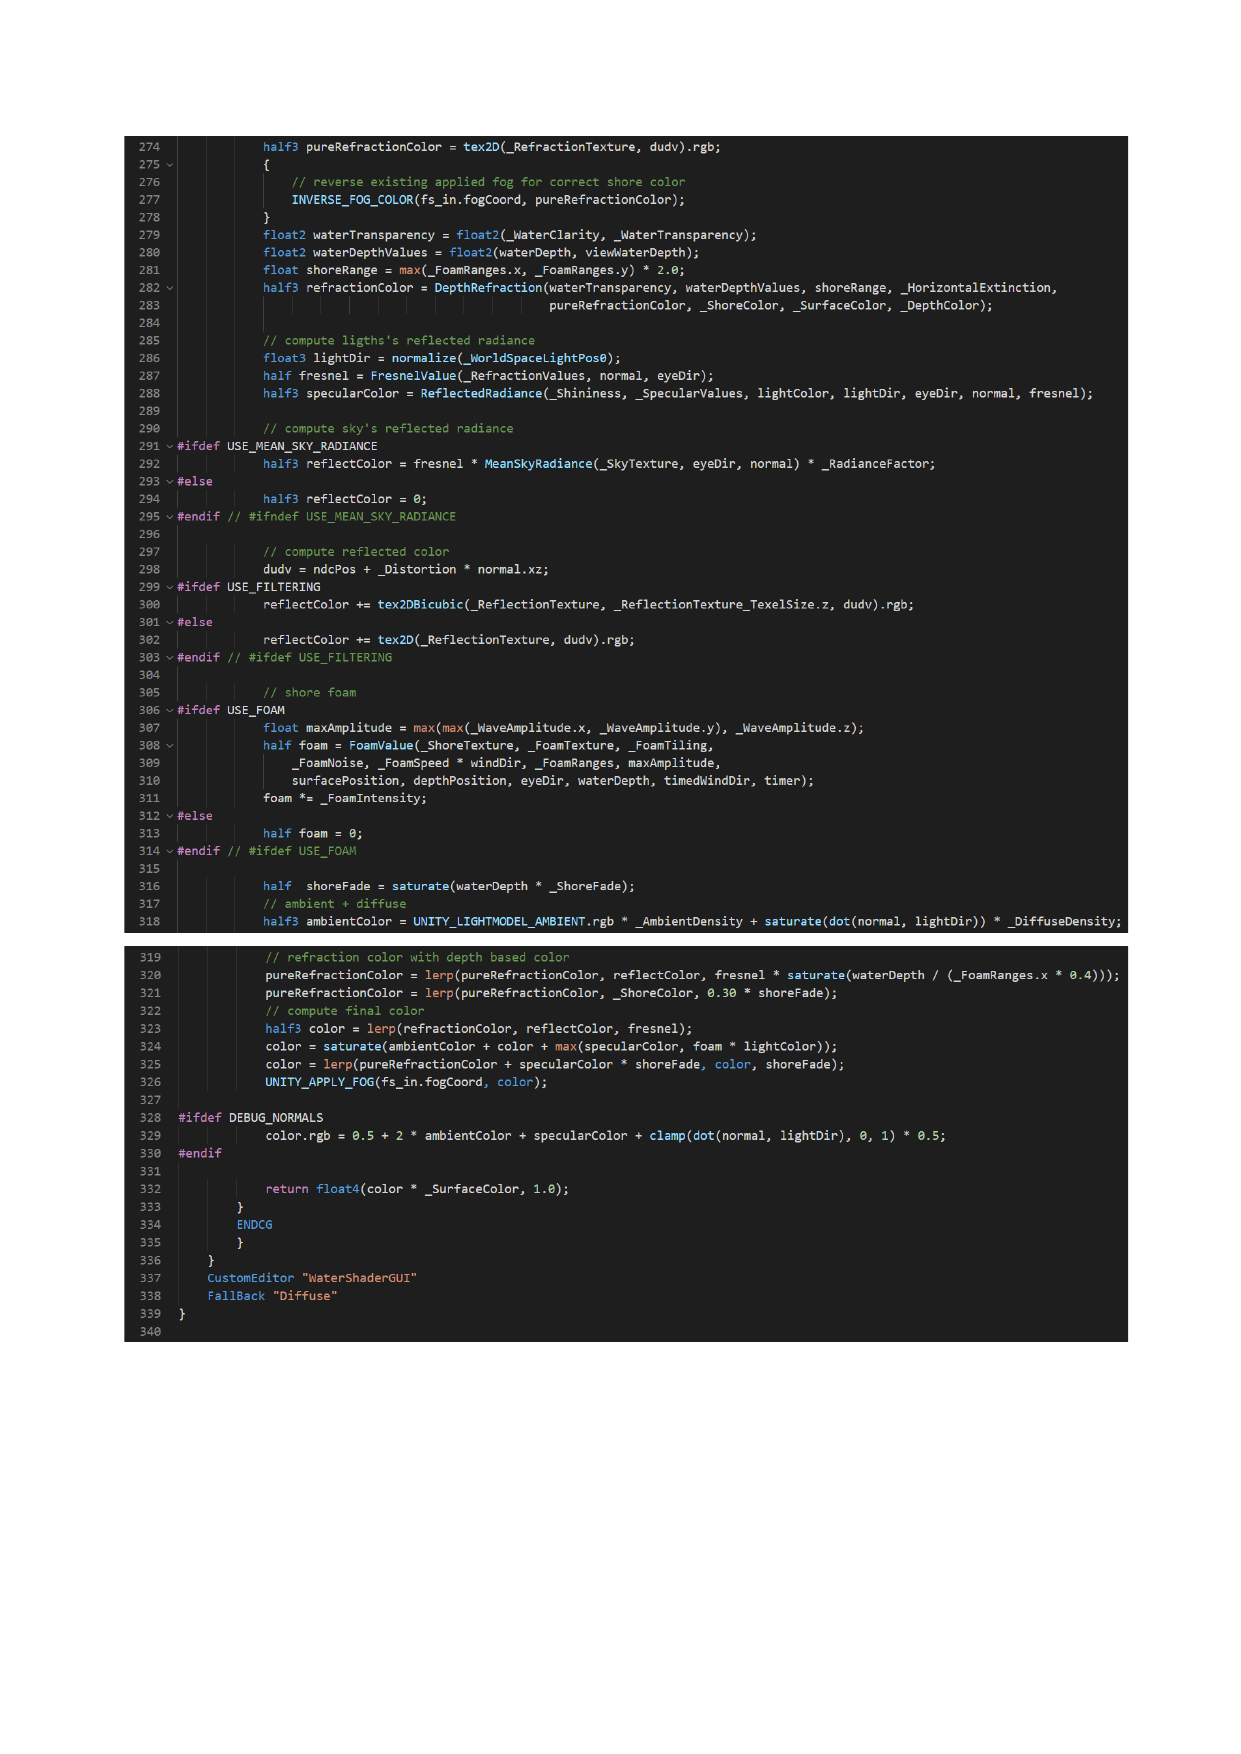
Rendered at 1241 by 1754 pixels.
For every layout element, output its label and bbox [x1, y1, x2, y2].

picture [124, 136, 1129, 933]
picture [124, 946, 1129, 1342]
